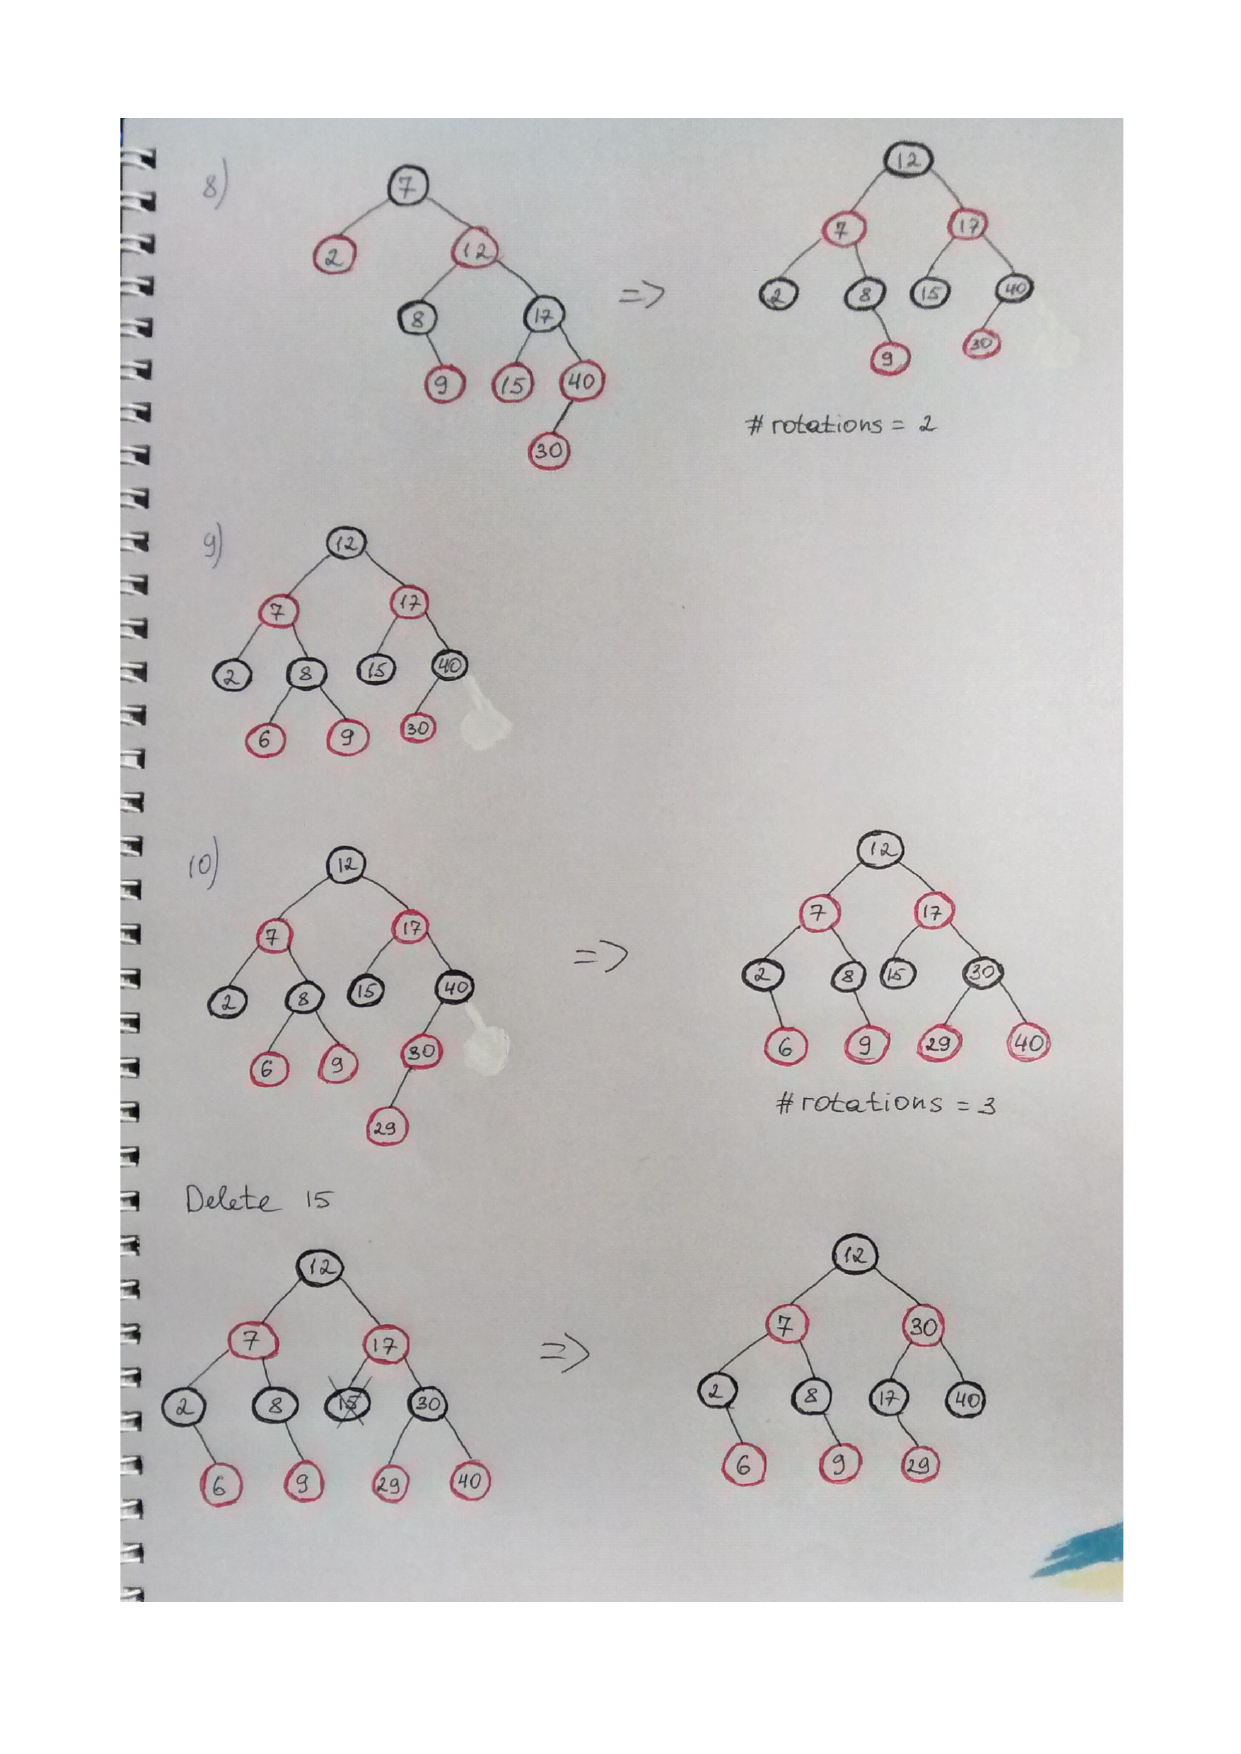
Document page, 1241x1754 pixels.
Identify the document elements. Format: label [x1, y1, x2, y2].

picture [120, 118, 1124, 1602]
